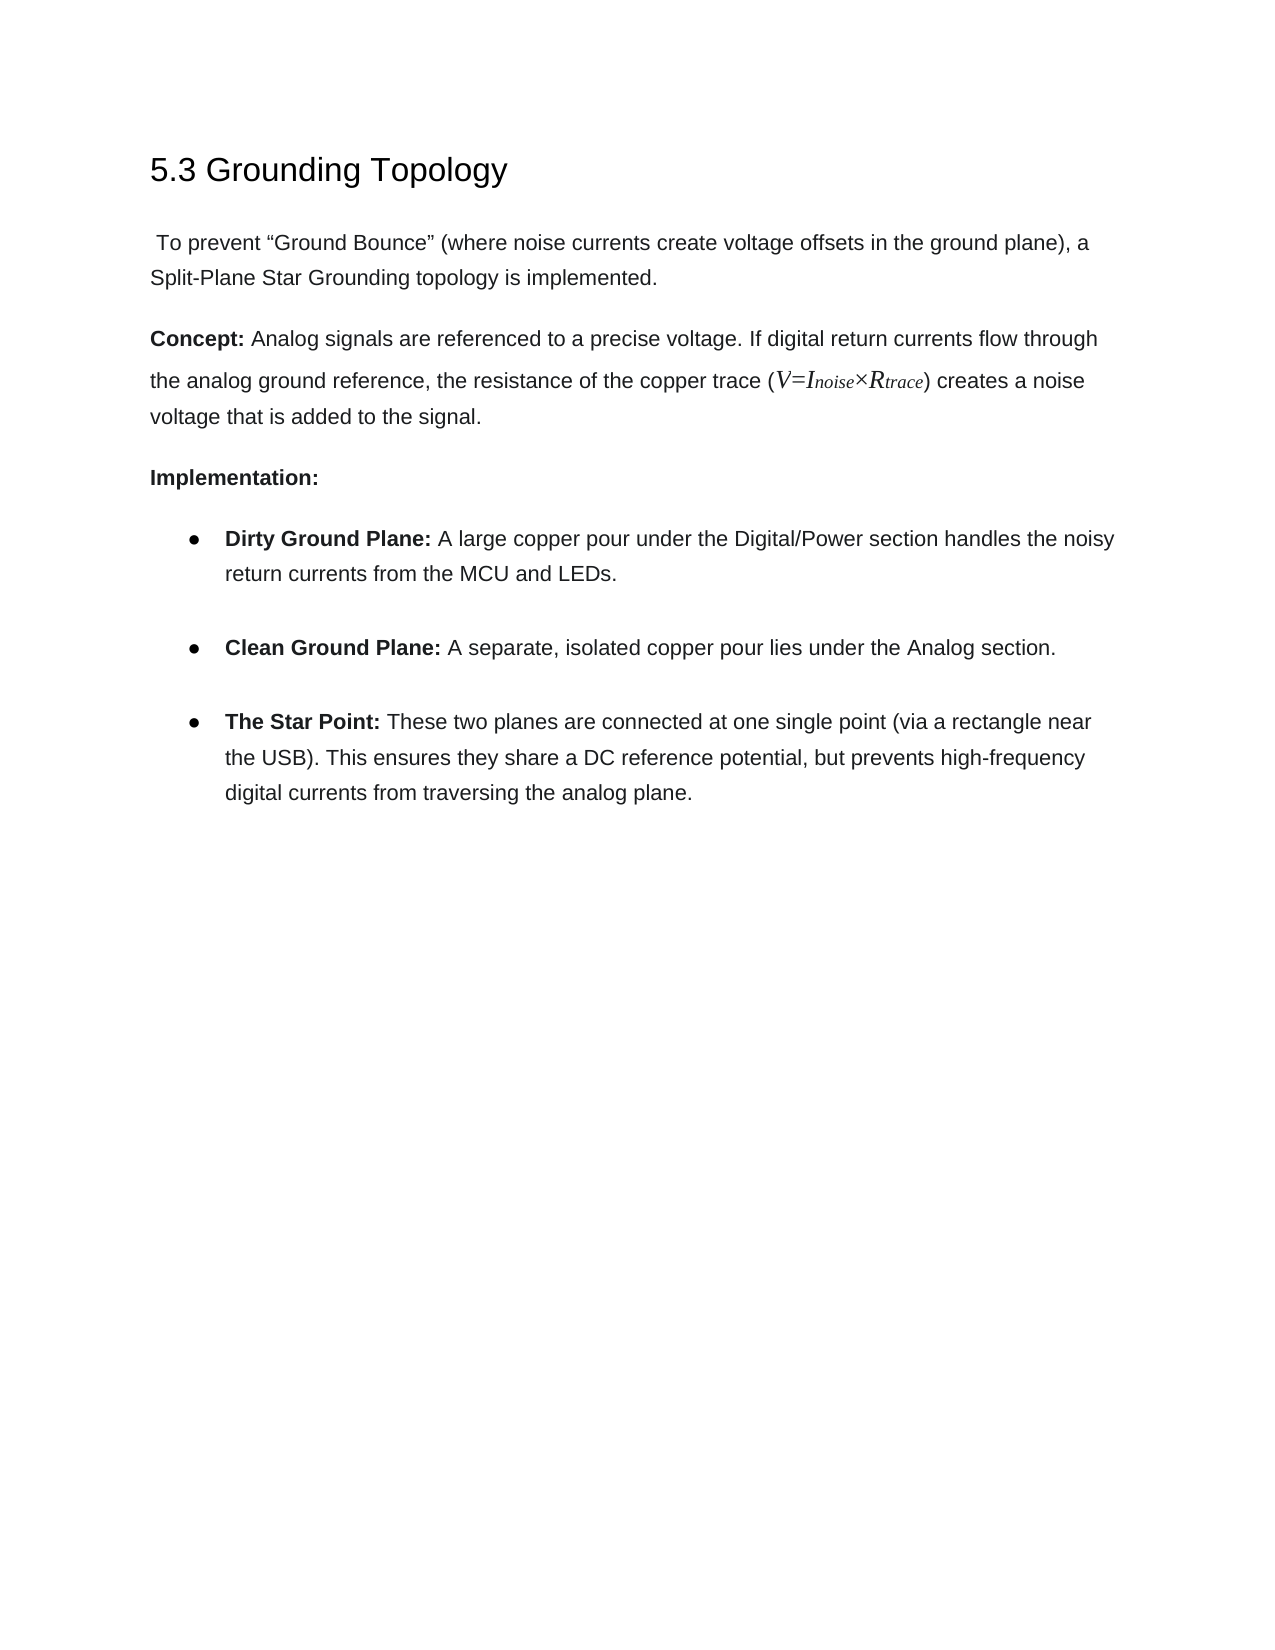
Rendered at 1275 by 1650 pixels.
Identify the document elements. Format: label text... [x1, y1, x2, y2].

text Implementation: [150, 465, 1125, 490]
list Dirty Ground Plane: A large copper pour under the Digital/Power section handles the noisy return currents from the MCU and LEDs. [187, 526, 1125, 624]
subtitle 5.3 Grounding Topology [150, 150, 1125, 188]
text Concept: Analog signals are referenced to a precise voltage. If digital return currents flow through the analog ground reference, the resistance of the copper trace (V=Inoise×Rtrace​) creates a noise voltage that is added to the signal. [150, 326, 1125, 429]
text To prevent “Ground Bounce” (where noise currents create voltage offsets in the ground plane), a Split-Plane Star Grounding topology is implemented. [150, 229, 1125, 290]
list The Star Point: These two planes are connected at one single point (via a rectangle near the USB). This ensures they share a DC reference potential, but prevents high-frequency digital currents from traversing the analog plane. [187, 709, 1125, 805]
list Clean Ground Plane: A separate, isolated copper pour lies under the Analog section. [187, 635, 1125, 698]
